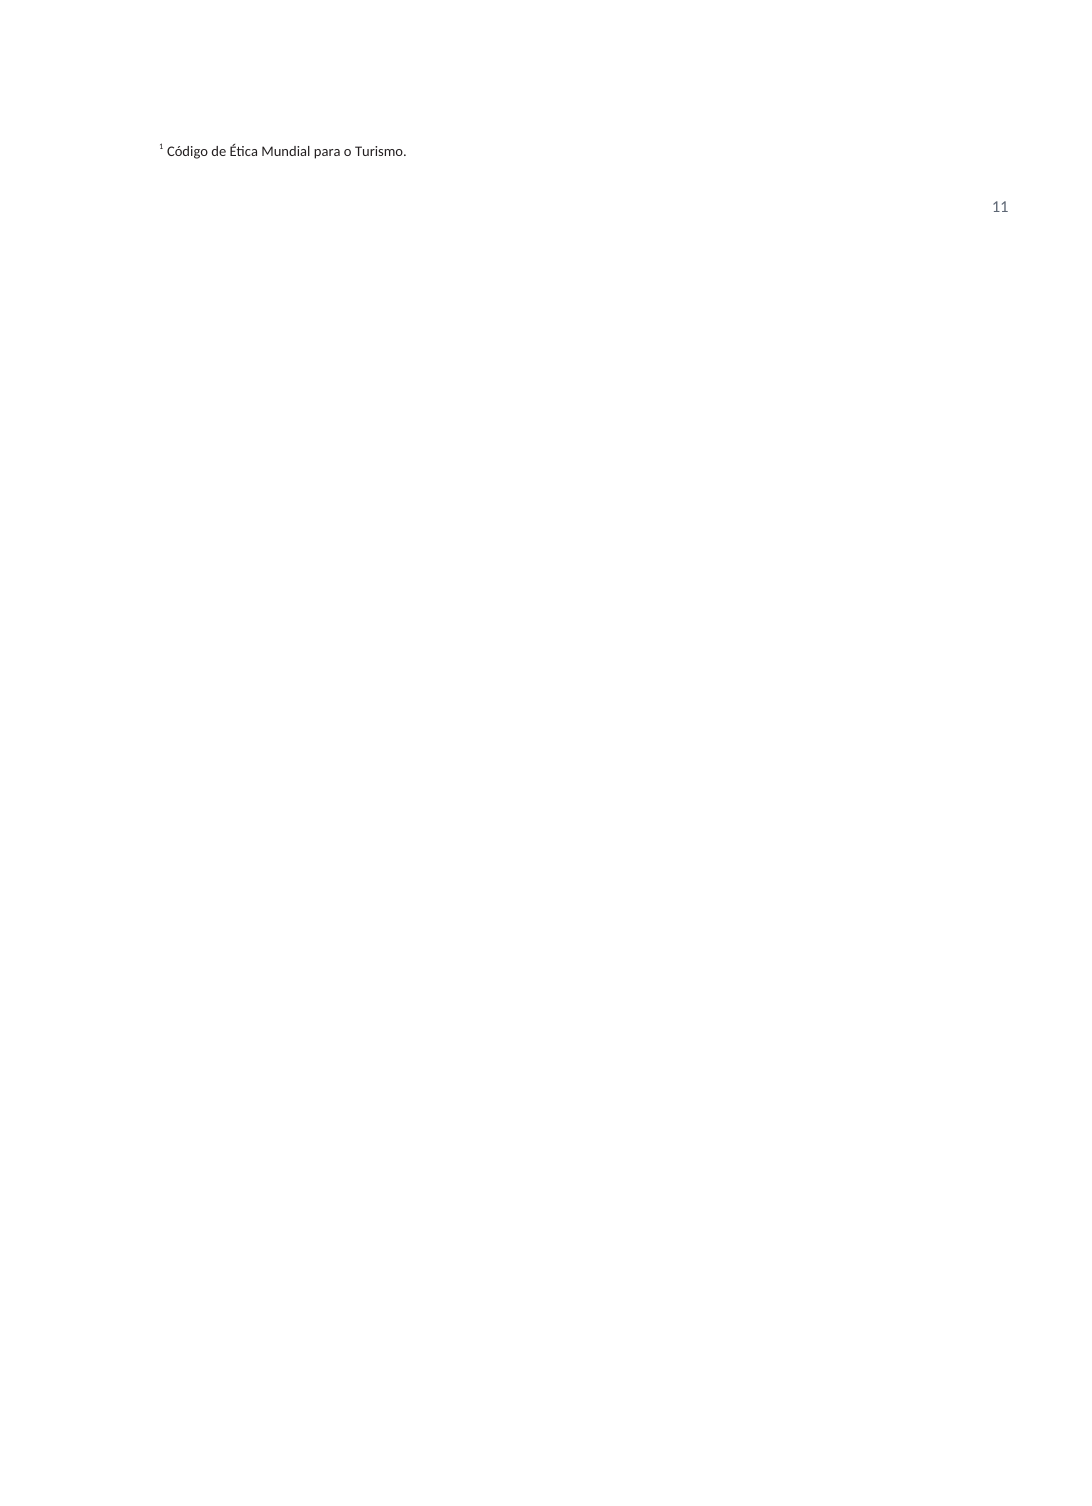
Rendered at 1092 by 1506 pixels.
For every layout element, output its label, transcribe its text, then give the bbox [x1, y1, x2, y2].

text 1 Código de Ética Mundial para o Turismo. [159, 142, 1023, 160]
text 11 [159, 196, 1008, 216]
